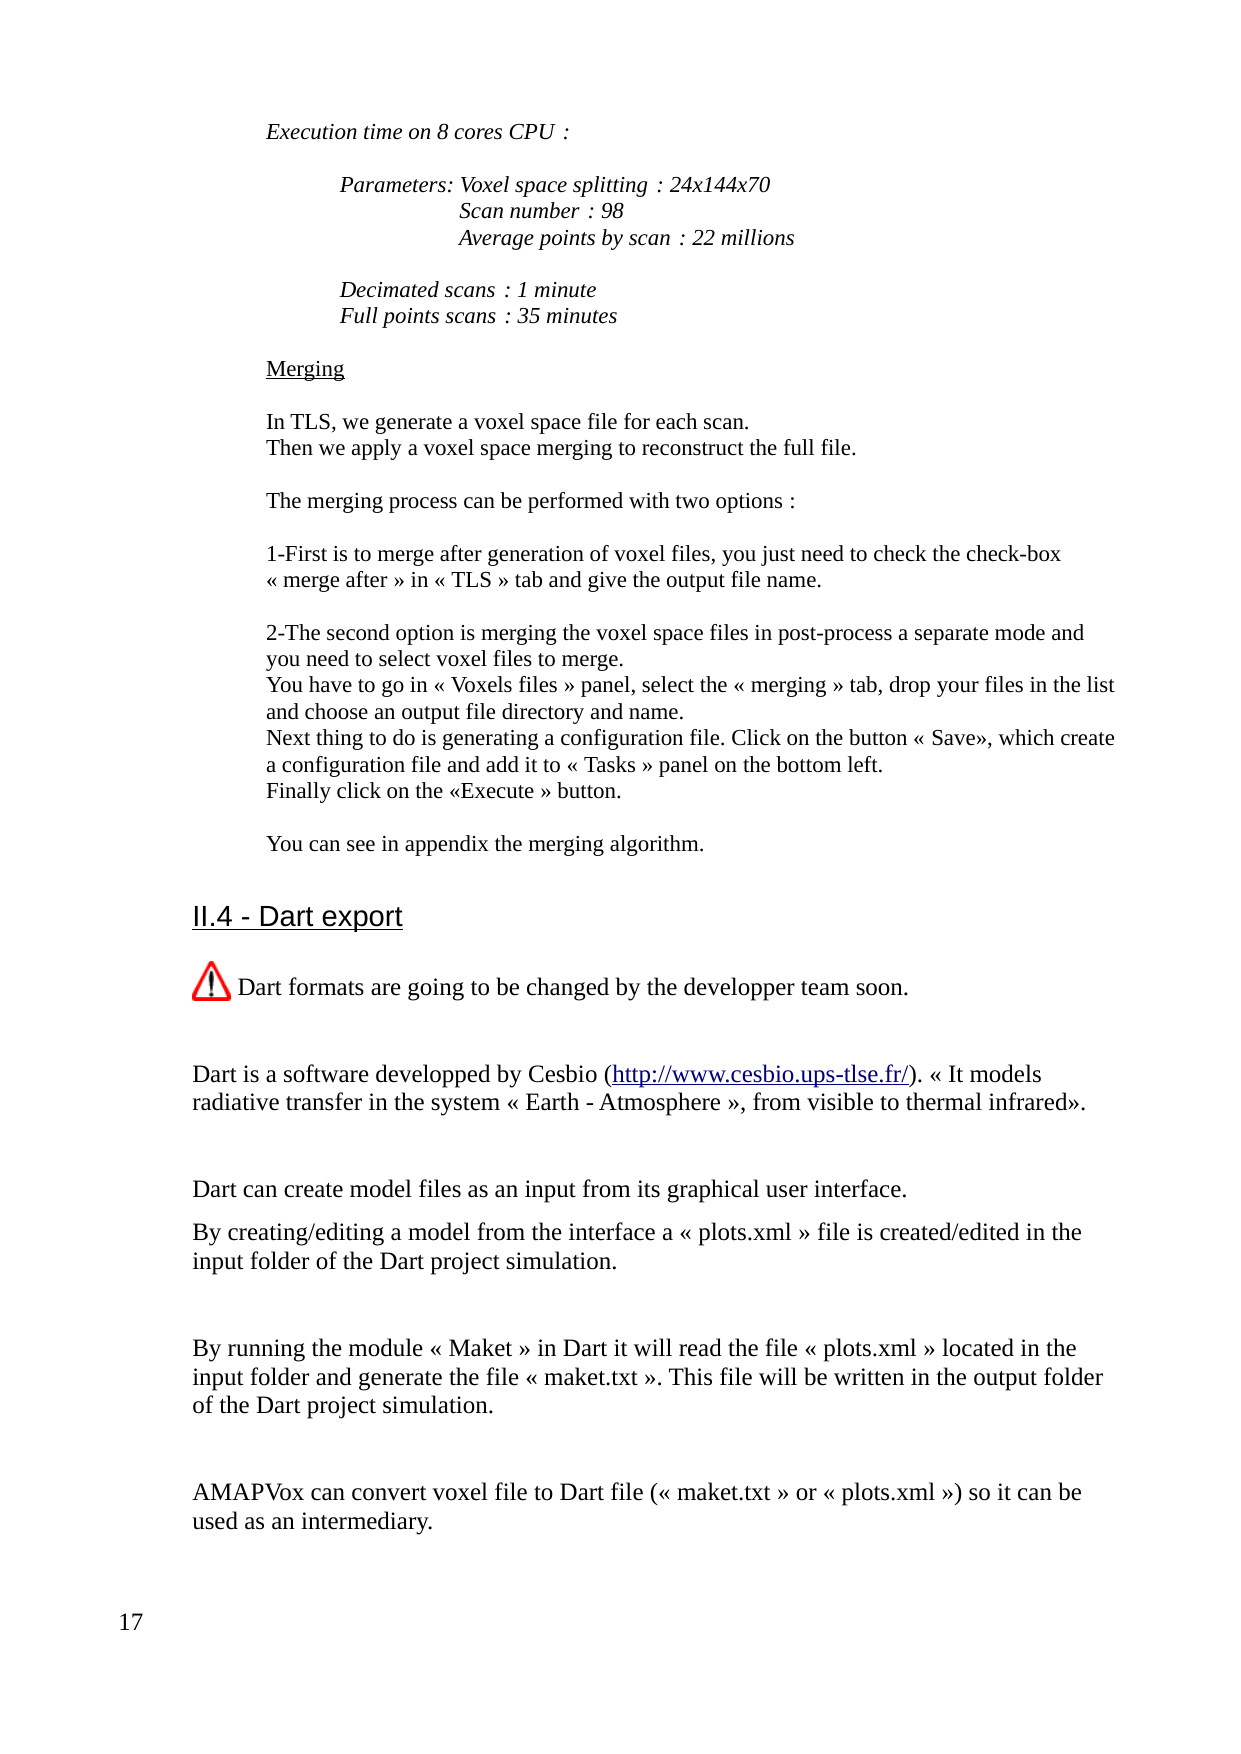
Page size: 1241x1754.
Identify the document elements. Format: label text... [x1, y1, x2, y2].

text In TLS, we generate a voxel space file for each scan. [266, 408, 1122, 434]
text You have to go in « Voxels files » panel, select the « merging » tab, drop your files in the list and choose an output file directory and name. [266, 672, 1122, 724]
text The merging process can be performed with two options : [266, 487, 1122, 513]
text Then we apply a voxel space merging to reconstruct the full file. [266, 434, 1122, 461]
text Parameters: Voxel space splitting : 24x144x70 [266, 171, 1122, 197]
text Average points by scan : 22 millions [266, 223, 1122, 250]
text By creating/editing a model from the interface a « plots.xml » file is created/edited in the input folder of the Dart project simulation. [192, 1217, 1122, 1275]
text You can see in appendix the merging algorithm. [266, 830, 1122, 856]
text 2-The second option is merging the voxel space files in post-process a separate mode and you need to select voxel files to merge. [266, 619, 1122, 672]
text Execution time on 8 cores CPU : [266, 118, 1122, 144]
text 1-First is to merge after generation of voxel files, you just need to check the check-box « merge after » in « TLS » tab and give the output file name. [266, 540, 1122, 592]
picture [192, 961, 232, 1001]
text Full points scans : 35 minutes [266, 303, 1122, 329]
text AMAPVox can convert voxel file to Dart file (« maket.txt » or « plots.xml ») so it can be used as an intermediary. [192, 1477, 1122, 1534]
subtitle II.4 - Dart export [192, 899, 1122, 933]
text Dart can create model files as an input from its graphical user interface. [192, 1174, 1122, 1203]
text Finally click on the «Execute » button. [266, 777, 1122, 803]
text By running the module « Maket » in Dart it will read the file « plots.xml » located in the input folder and generate the file « maket.txt ». This file will be written in the output folder of the Dart project simulation. [192, 1333, 1122, 1419]
text Merging [266, 355, 1122, 382]
text Scan number : 98 [266, 197, 1122, 223]
text Dart formats are going to be changed by the developper team soon. [232, 962, 1122, 1001]
text Decimated scans : 1 minute [266, 276, 1122, 303]
text Dart is a software developped by Cesbio (http://www.cesbio.ups-tlse.fr/). « It models radiative transfer in the system « Earth - Atmosphere », from visible to thermal infrared». [192, 1059, 1122, 1116]
text Next thing to do is generating a configuration file. Click on the button « Save», which create a configuration file and add it to « Tasks » panel on the bottom left. [266, 724, 1122, 777]
